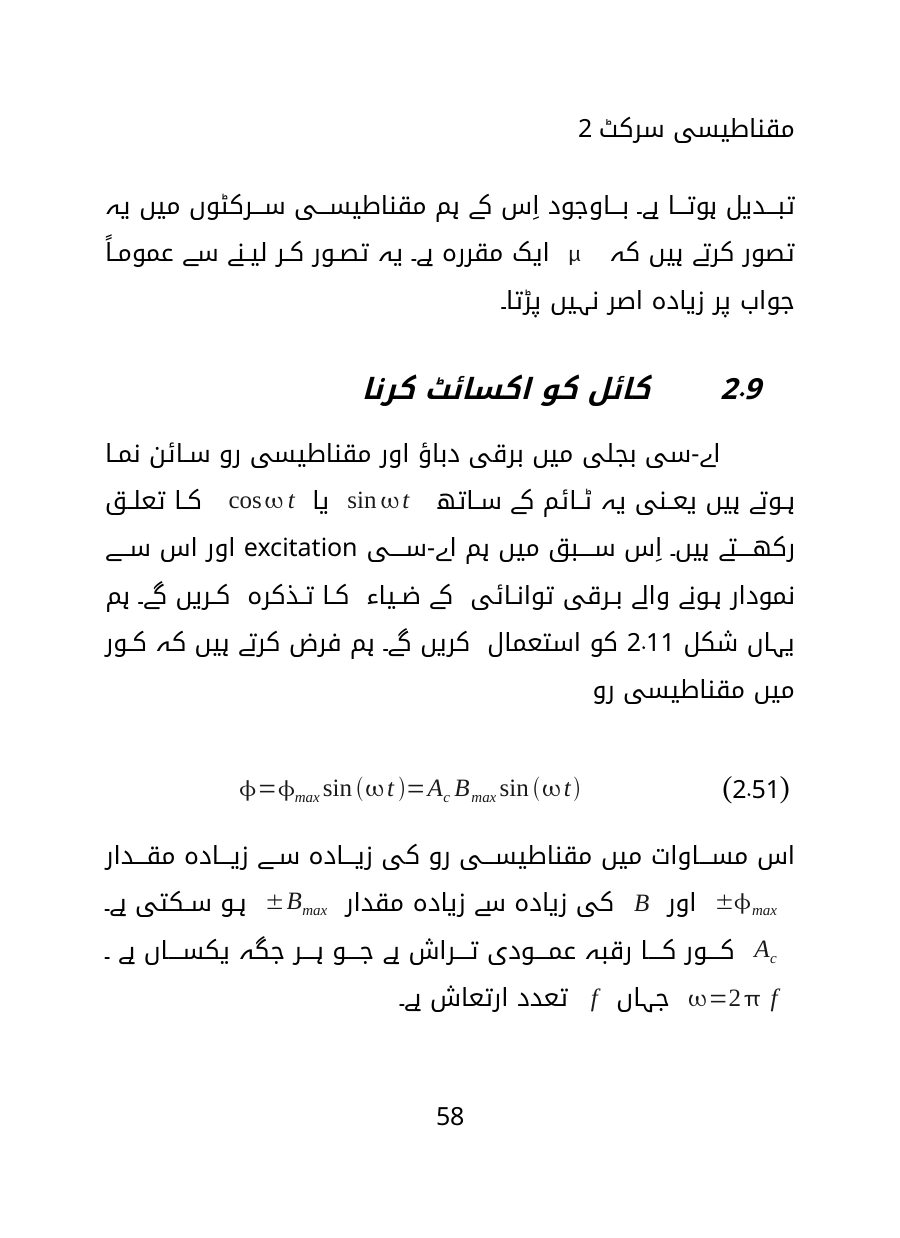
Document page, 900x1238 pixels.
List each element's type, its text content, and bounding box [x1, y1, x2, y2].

text اے-سی بجلی میں برقی دباؤ اور مقناطیسی رو سائن نما ہوتے ہیں یعنی یہ ٹائم کے ساتھ یا کا تعلق رکھتے ہیں۔ اِس سبق میں ہم اے-سی excitation اور اس سے نمودار ہونے والے برقی توانائی کے ضیاء کا تذکرہ کریں گے۔ ہم یہاں شکل 2.11 کو استعمال کریں گے۔ ہم فرض کرتے ہیں کہ کور میں مقناطیسی رو [105, 430, 795, 714]
table_header (2.51) [706, 761, 795, 832]
table_header [105, 761, 706, 832]
text کسی بھی شہ میں اور کے تعلق کو گراف کے ذریعہ سے پیش کیا جاتا ہے۔ ایسا ہی ایک گراف شکل 2.10 میں دکھایا گیا ہے۔ گراف کو دیکھا جائے توکے کسی ایک مقدار کے لئےکے دو مقدار ہیں۔ اگر مقناطیسی رو بڑھ رہا ہو تو، گراف میں نیچے سے اُوپر جانے والی لکیر، اِس میں اور کے تعلق کو پیش کرتی ہے اور اگر مقناطیسی رو کم ہو رہا ہو تو، اوپر سے نیچے آنے والی لکیر، اِس تعلق کو پیش کرتی ہے۔ چونکہ ، لہٰذا کے مقدار تبدیل ہونے سے بھی تبدیل ہوتا ہے۔ باوجود اِس کے ہم مقناطیسی سرکٹوں میں یہ تصور کرتے ہیں کہ ایک مقررہ ہے۔ یہ تصور کر لینے سے عموماً جواب پر زیادہ اصر نہیں پڑتا۔ [105, 182, 795, 324]
text اس مساوات میں مقناطیسی رو کی زیادہ سے زیادہ مقداراورکی زیادہ سے زیادہ مقدارہو سکتی ہے۔کور کا رقبہ عمودی تراش ہے جو ہر جگہ یکساں ہے ۔جہاںتعدد ارتعاش ہے۔ [105, 832, 795, 1022]
subtitle کائل کو اکسائٹ کرنا [105, 362, 720, 417]
